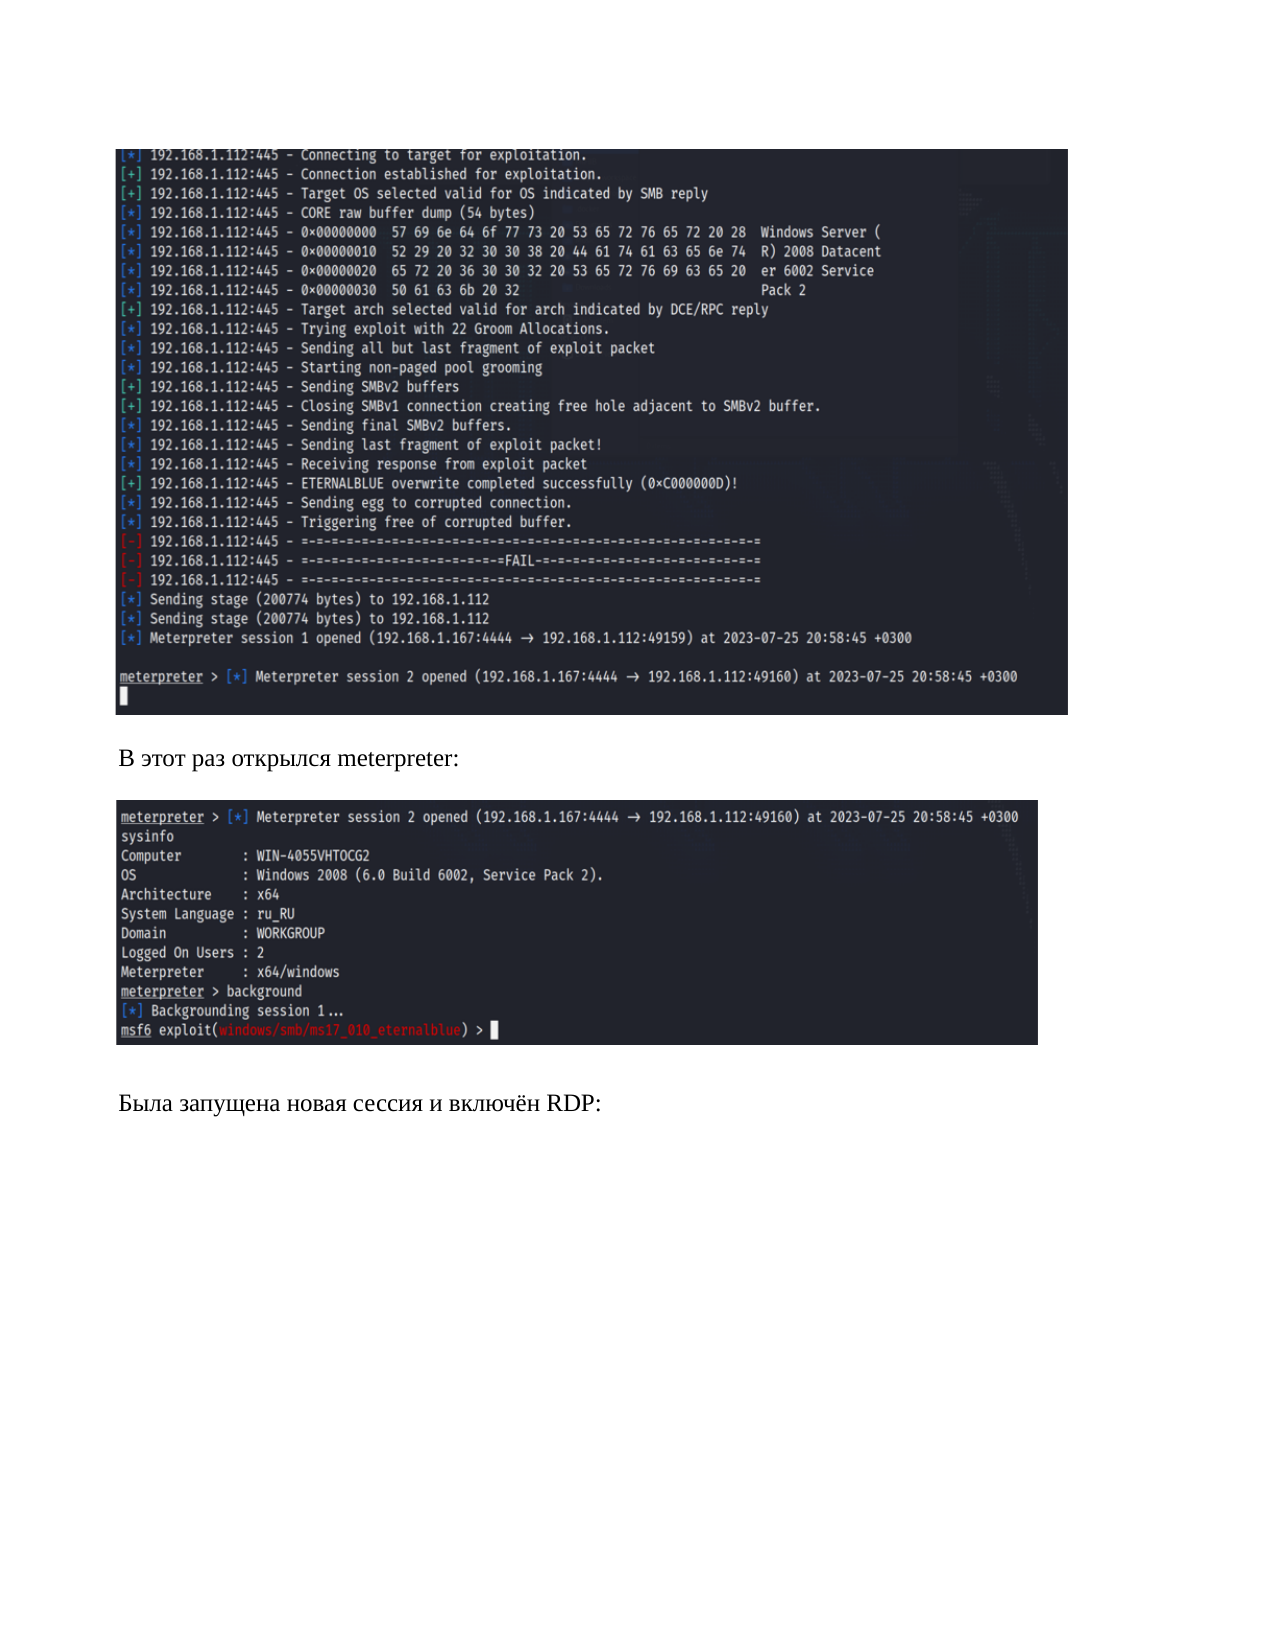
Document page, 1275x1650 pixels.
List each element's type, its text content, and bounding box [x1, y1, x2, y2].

text В этот раз открылся meterpreter: [118, 743, 1157, 772]
picture [115, 149, 1069, 715]
text Была запущена новая сессия и включён RDP: [118, 1088, 1157, 1117]
picture [116, 800, 1039, 1045]
